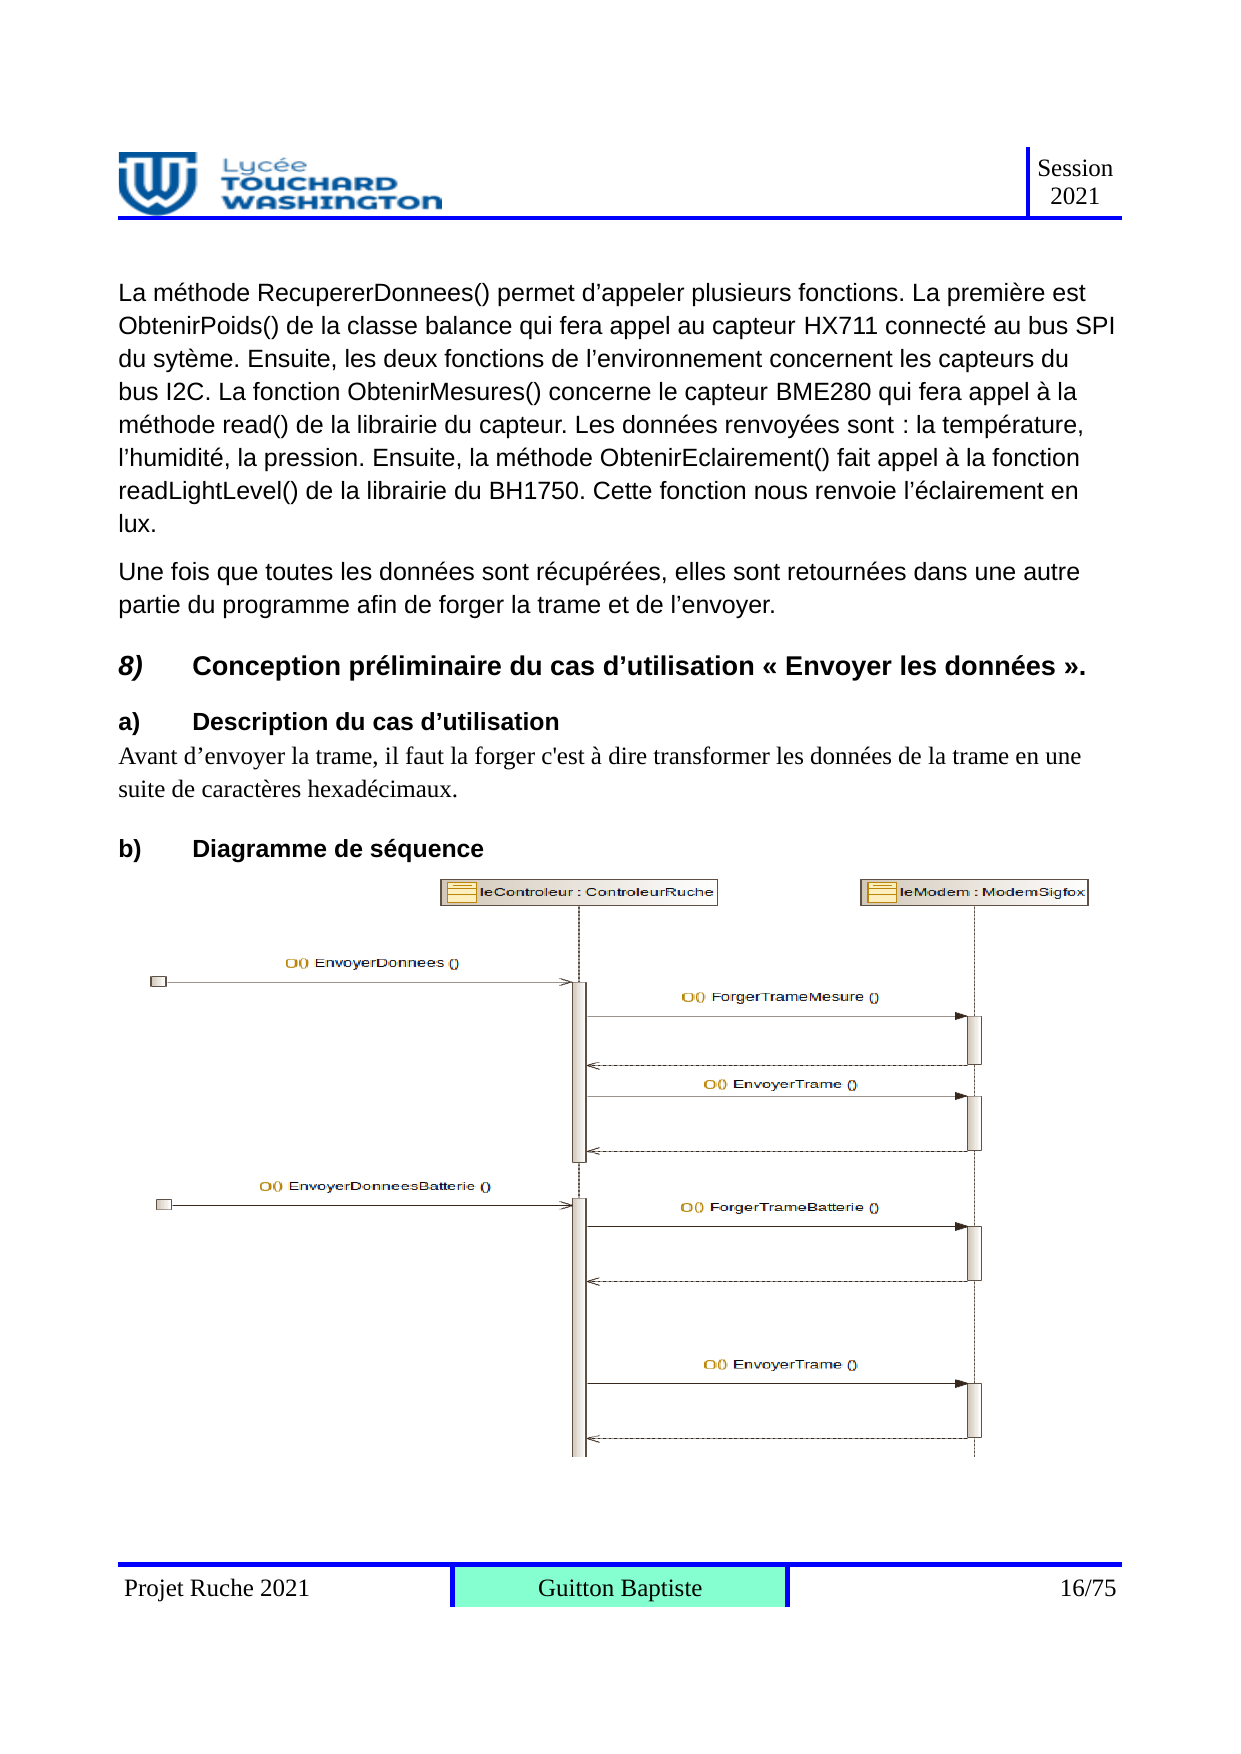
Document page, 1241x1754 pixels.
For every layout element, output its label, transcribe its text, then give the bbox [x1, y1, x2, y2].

text Une fois que toutes les données sont récupérées, elles sont retournées dans une autre partie du programme afin de forger la trame et de l’envoyer. [118, 557, 1122, 618]
subtitle Description du cas d’utilisation [118, 707, 1122, 735]
subtitle Conception préliminaire du cas d’utilisation « Envoyer les données ». [118, 650, 1122, 682]
picture [137, 869, 1103, 1457]
text Avant d’envoyer la trame, il faut la forger c'est à dire transformer les données de la trame en une suite de caractères hexadécimaux. [118, 741, 1122, 803]
picture [118, 152, 442, 216]
subtitle Diagramme de séquence [118, 834, 1122, 863]
text La méthode RecupererDonnees() permet d’appeler plusieurs fonctions. La première est ObtenirPoids() de la classe balance qui fera appel au capteur HX711 connecté au bus SPI du sytème. Ensuite, les deux fonctions de l’environnement concernent les capteurs du bus I2C. La fonction ObtenirMesures() concerne le capteur BME280 qui fera appel à la méthode read() de la librairie du capteur. Les données renvoyées sont : la température, l’humidité, la pression. Ensuite, la méthode ObtenirEclairement() fait appel à la fonction readLightLevel() de la librairie du BH1750. Cette fonction nous renvoie l’éclairement en lux. [118, 278, 1122, 538]
